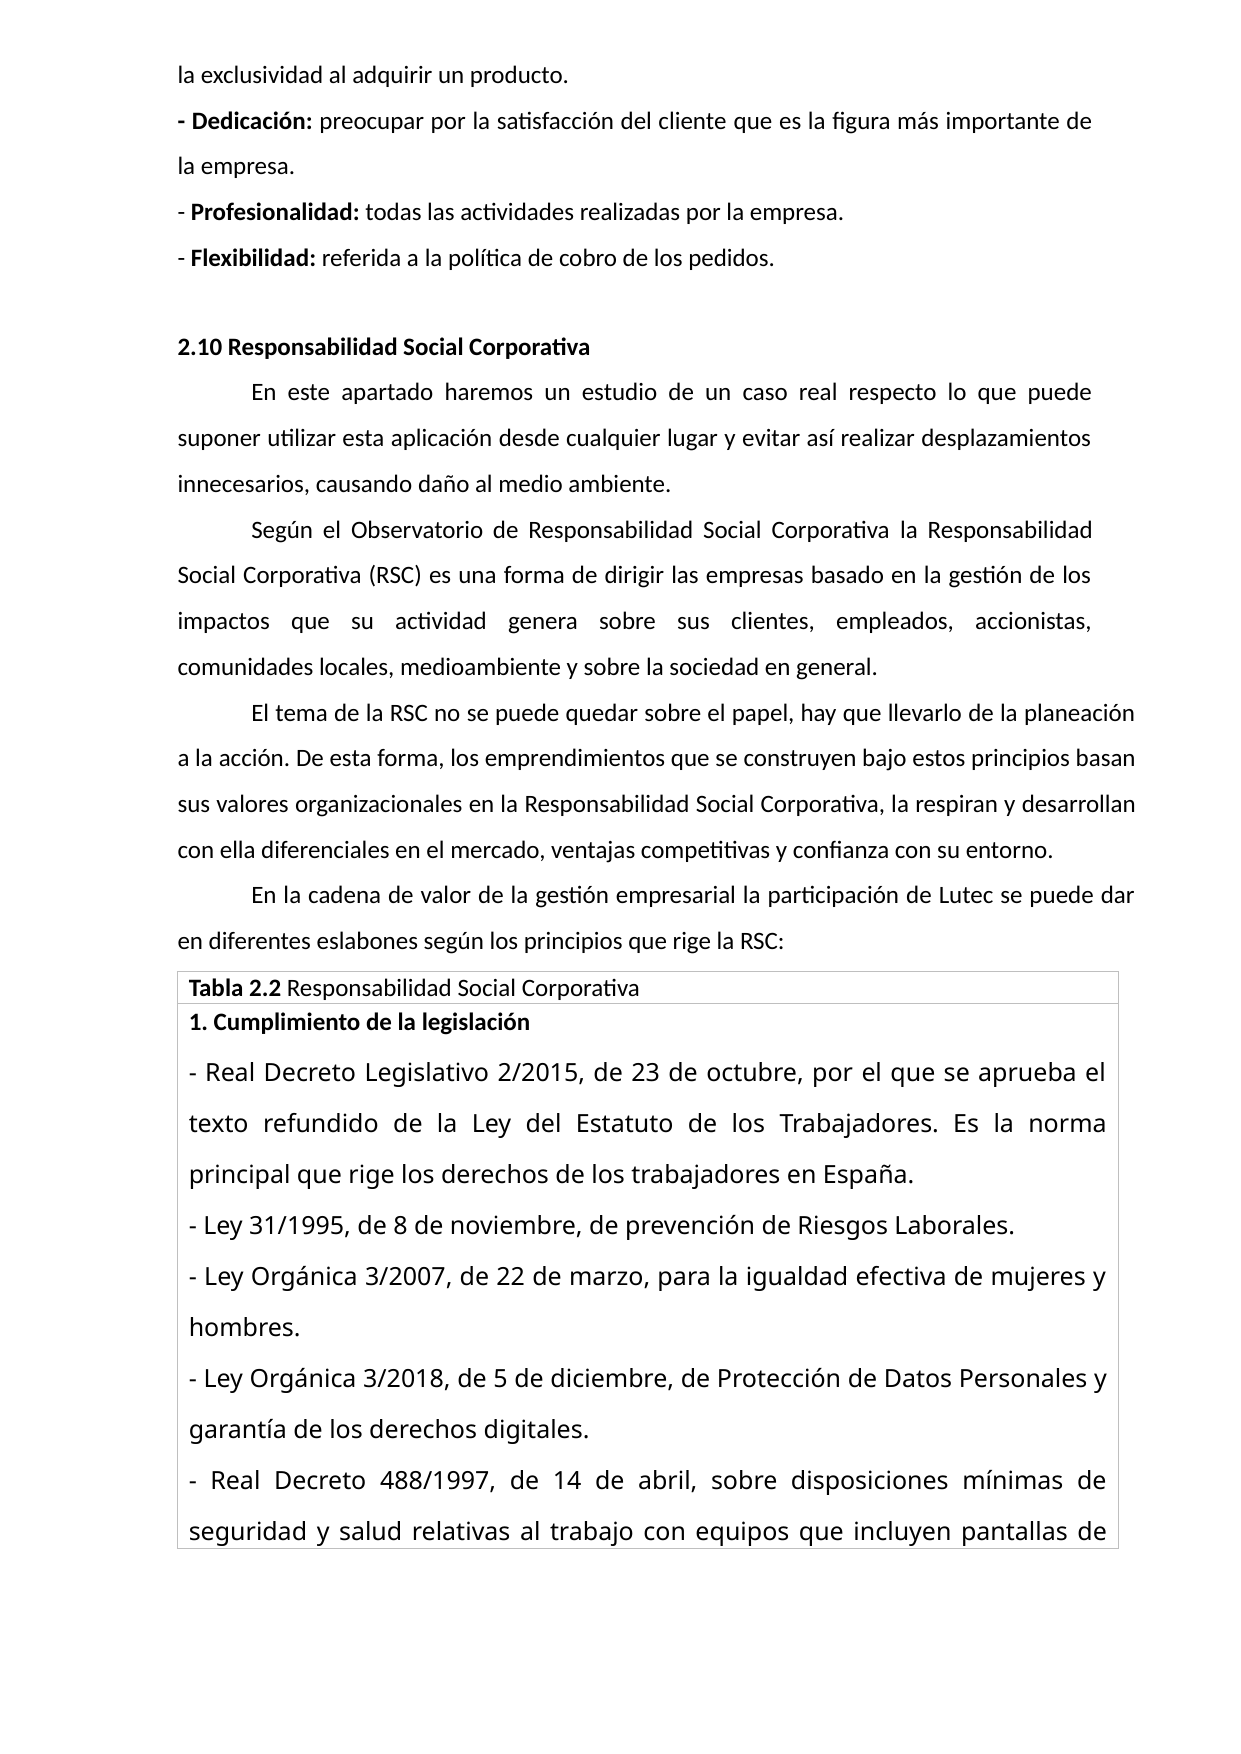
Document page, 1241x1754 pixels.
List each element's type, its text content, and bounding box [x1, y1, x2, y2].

table_header Tabla 2.2 Responsabilidad Social Corporativa [178, 972, 1118, 1003]
text - Profesionalidad: todas las actividades realizadas por la empresa. [177, 196, 1093, 227]
text 2.10 Responsabilidad Social Corporativa [177, 331, 1093, 361]
table_cell 1. Cumplimiento de la legislación - Real Decreto Legislativo 2/2015, de 23 de octubre, por el que se aprueba el texto refundido de la Ley del Estatuto de los Trabajadores. Es la norma principal que rige los derechos de los trabajadores en España. - Ley 31/1995, de 8 de noviembre, de prevención de Riesgos Laborales. - Ley Orgánica 3/2007, de 22 de marzo, para la igualdad efectiva de mujeres y hombres. - Ley Orgánica 3/2018, de 5 de diciembre, de Protección de Datos Personales y garantía de los derechos digitales. - Real Decreto 488/1997, de 14 de abril, sobre disposiciones mínimas de seguridad y salud relativas al trabajo con equipos que incluyen pantallas de [178, 1004, 1118, 1548]
text El tema de la RSC no se puede quedar sobre el papel, hay que llevarlo de la planeación a la acción. De esta forma, los emprendimientos que se construyen bajo estos principios basan sus valores organizacionales en la Responsabilidad Social Corporativa, la respiran y desarrollan con ella diferenciales en el mercado, ventajas competitivas y confianza con su entorno. [177, 697, 1137, 864]
text En la cadena de valor de la gestión empresarial la participación de Lutec se puede dar en diferentes eslabones según los principios que rige la RSC: [177, 879, 1137, 956]
text - Flexibilidad: referida a la política de cobro de los pedidos. [177, 242, 1093, 272]
text - Dedicación: preocupar por la satisfacción del cliente que es la figura más importante de la empresa. [177, 105, 1093, 181]
text En este apartado haremos un estudio de un caso real respecto lo que puede suponer utilizar esta aplicación desde cualquier lugar y evitar así realizar desplazamientos innecesarios, causando daño al medio ambiente. [177, 377, 1093, 498]
text Según el Observatorio de Responsabilidad Social Corporativa la Responsabilidad Social Corporativa (RSC) es una forma de dirigir las empresas basado en la gestión de los impactos que su actividad genera sobre sus clientes, empleados, accionistas, comunidades locales, medioambiente y sobre la sociedad en general. [177, 514, 1093, 681]
text la exclusividad al adquirir un producto. [177, 59, 1093, 89]
